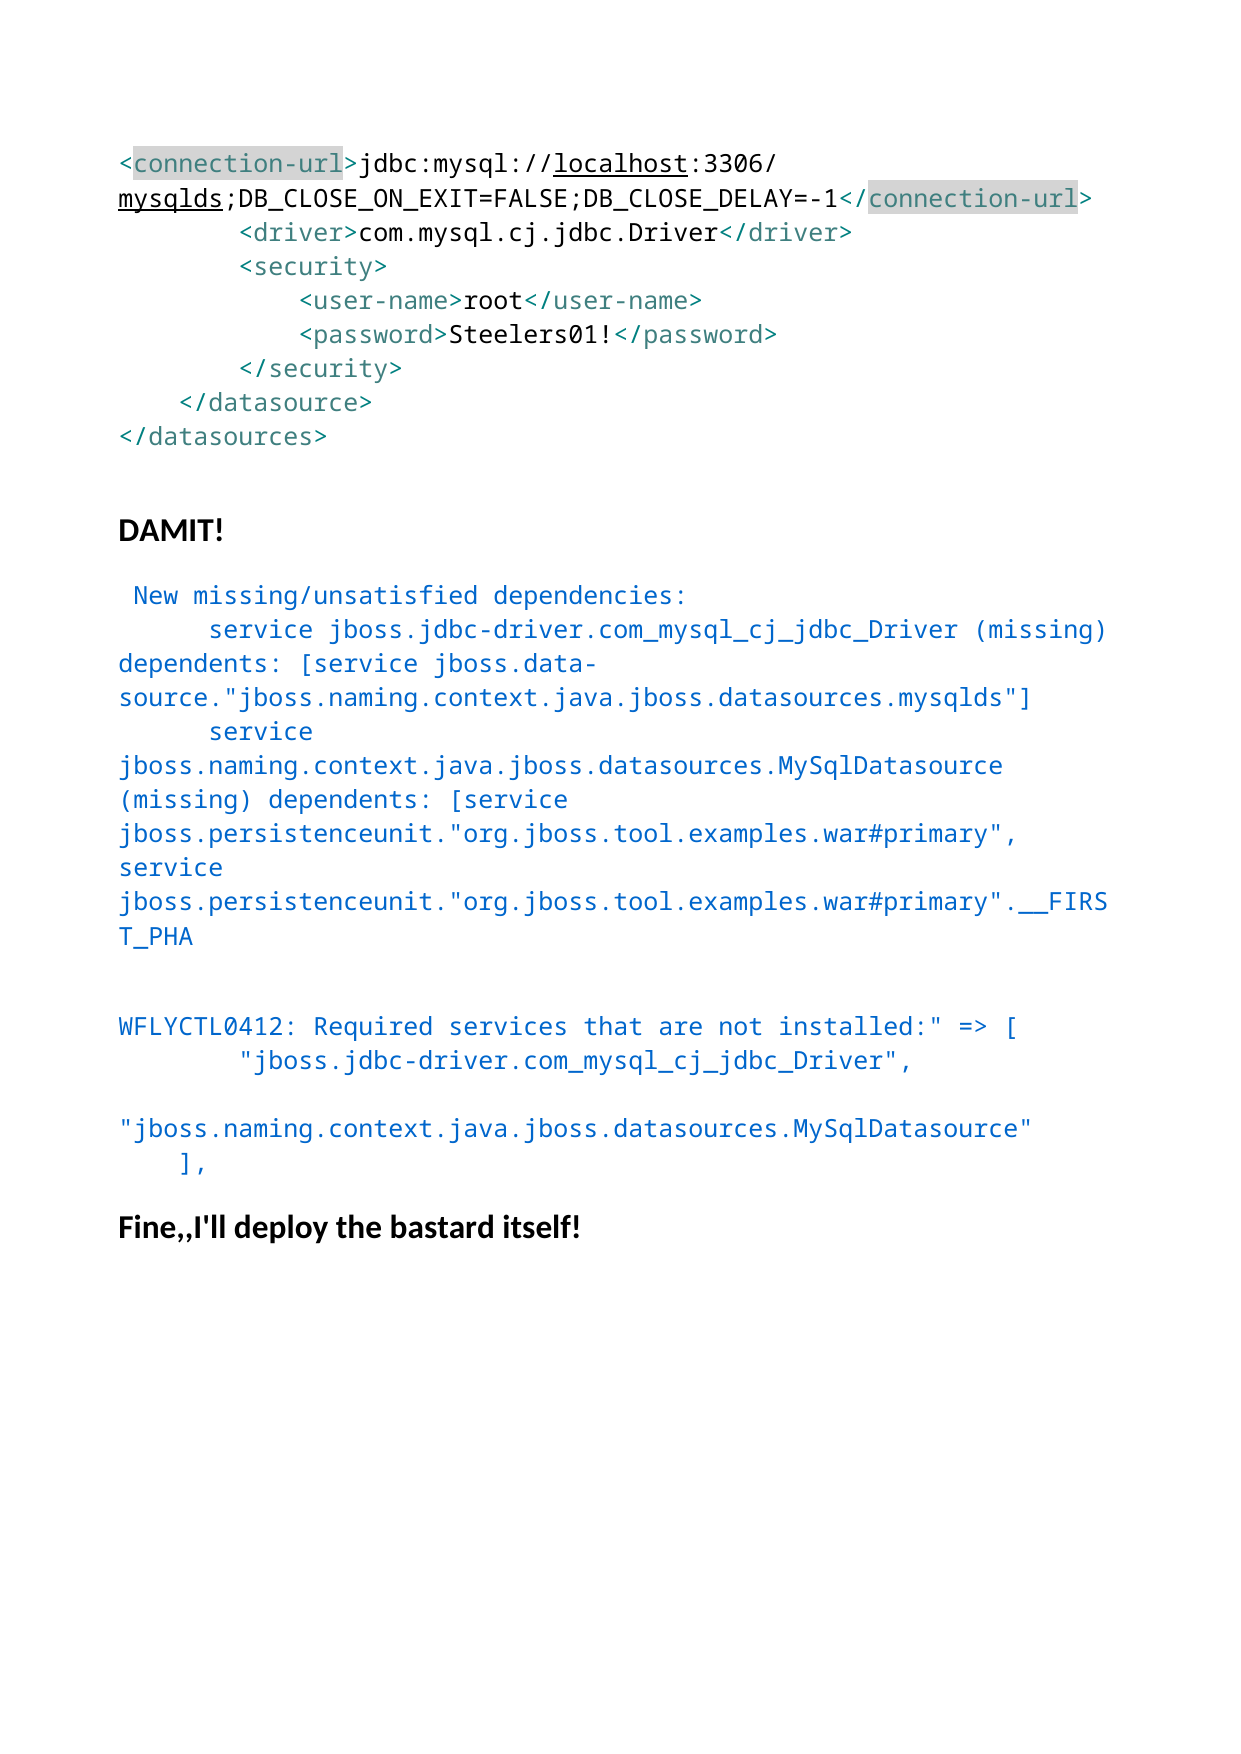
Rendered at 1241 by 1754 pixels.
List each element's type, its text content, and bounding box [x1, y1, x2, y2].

text service jboss.jdbc-driver.com_mysql_cj_jdbc_Driver (missing) dependents: [service jboss.data-source."jboss.naming.context.java.jboss.datasources.mysqlds"] [118, 612, 1122, 714]
text service jboss.naming.context.java.jboss.datasources.MySqlDatasource (missing) dependents: [service jboss.persistenceunit."org.jboss.tool.examples.war#primary", service jboss.persistenceunit."org.jboss.tool.examples.war#primary".__FIRST_PHA [118, 714, 1122, 952]
text </datasource> [118, 384, 1122, 419]
text <user-name>root</user-name> [118, 282, 1122, 316]
text <connection-url>jdbc:mysql://localhost:3306/mysqlds;DB_CLOSE_ON_EXIT=FALSE;DB_CLOSE_DELAY=-1</connection-url> [118, 146, 1122, 214]
text "jboss.jdbc-driver.com_mysql_cj_jdbc_Driver", [118, 1042, 1122, 1076]
text </security> [118, 351, 1122, 384]
text Fine,,I'll deploy the bastard itself! [118, 1207, 1122, 1247]
text <password>Steelers01!</password> [118, 316, 1122, 351]
text </datasources> [118, 419, 1122, 453]
text WFLYCTL0412: Required services that are not installed:" => [ [118, 1008, 1122, 1042]
text DAMIT! [118, 509, 1122, 549]
text <driver>com.mysql.cj.jdbc.Driver</driver> [118, 214, 1122, 248]
text ], [118, 1144, 1122, 1178]
text <security> [118, 248, 1122, 282]
text "jboss.naming.context.java.jboss.datasources.MySqlDatasource" [118, 1076, 1122, 1144]
text New missing/unsatisfied dependencies: [118, 577, 1122, 612]
